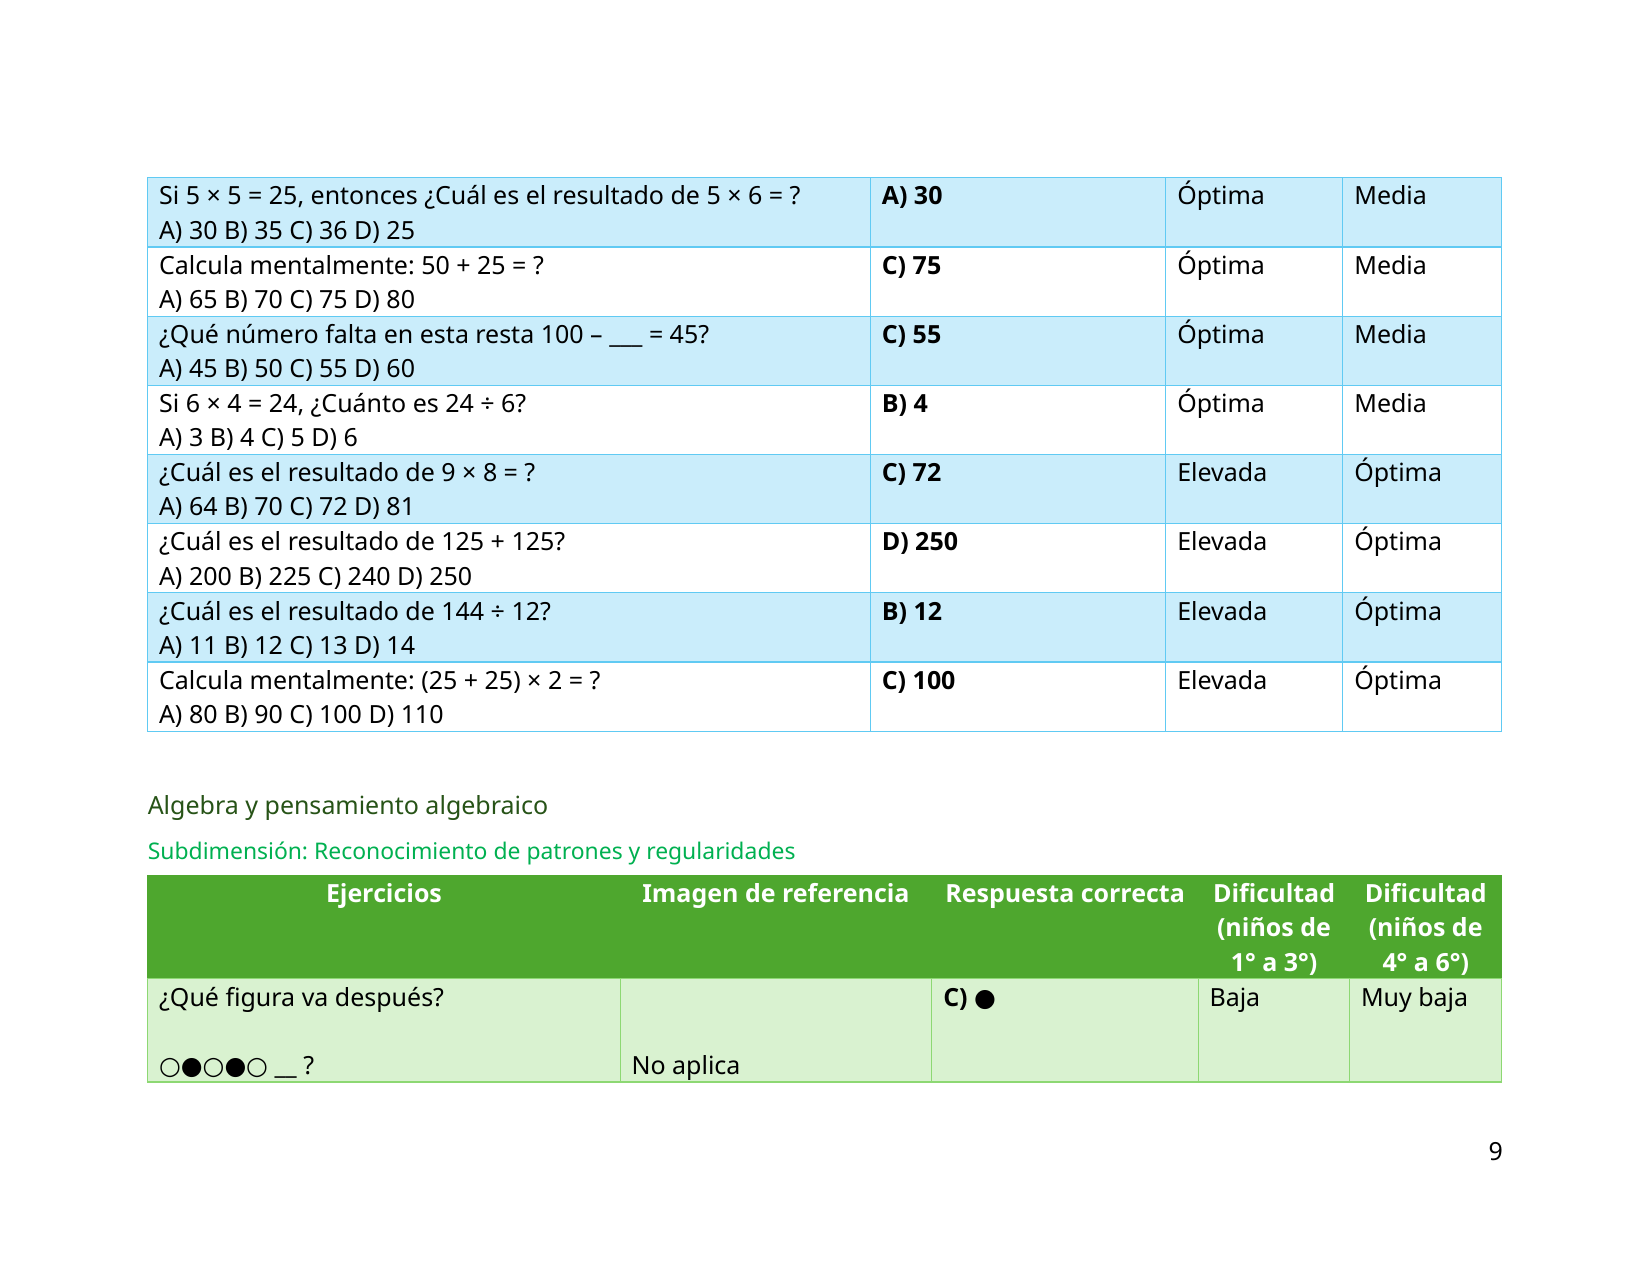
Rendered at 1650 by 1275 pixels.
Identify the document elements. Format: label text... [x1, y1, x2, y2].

table_header Imagen de referencia [621, 876, 931, 978]
subtitle Algebra y pensamiento algebraico [148, 787, 1502, 821]
table_cell Elevada [1166, 663, 1342, 731]
table_cell Elevada [1166, 593, 1342, 661]
table_cell Elevada [1166, 455, 1342, 523]
table_cell C) 75 [871, 248, 1165, 316]
table_cell Media [1343, 178, 1501, 246]
table_cell A) 30 [871, 178, 1165, 246]
table_cell ¿Qué número falta en esta resta 100 – ___ = 45? A) 45 B) 50 C) 55 D) 60 [148, 317, 870, 385]
table_cell C) 72 [871, 455, 1165, 523]
table_cell Óptima [1166, 178, 1342, 246]
table_cell ¿Cuál es el resultado de 144 ÷ 12? A) 11 B) 12 C) 13 D) 14 [148, 593, 870, 661]
table_cell Óptima [1343, 524, 1501, 592]
table_cell No aplica [621, 979, 931, 1081]
table_cell Elevada [1166, 524, 1342, 592]
subtitle Subdimensión: Reconocimiento de patrones y regularidades [148, 835, 1502, 866]
table_cell Si 6 × 4 = 24, ¿Cuánto es 24 ÷ 6? A) 3 B) 4 C) 5 D) 6 [148, 386, 870, 454]
table_cell Muy baja [1350, 979, 1501, 1081]
table_cell C) 55 [871, 317, 1165, 385]
table_header Dificultad (niños de 1° a 3°) [1199, 876, 1349, 978]
table_cell C) ● [932, 979, 1198, 1081]
table_cell Media [1343, 386, 1501, 454]
table_cell ¿Qué figura va después? ○●○●○ __ ? [148, 979, 620, 1081]
table_cell Óptima [1343, 593, 1501, 661]
table_cell Baja [1199, 979, 1349, 1081]
table_cell Óptima [1166, 317, 1342, 385]
table_cell Óptima [1166, 248, 1342, 316]
table_cell Si 5 × 5 = 25, entonces ¿Cuál es el resultado de 5 × 6 = ? A) 30 B) 35 C) 36 D) 25 [148, 178, 870, 246]
table_cell B) 12 [871, 593, 1165, 661]
table_cell Calcula mentalmente: 50 + 25 = ? A) 65 B) 70 C) 75 D) 80 [148, 248, 870, 316]
table_cell Óptima [1343, 663, 1501, 731]
table_cell ¿Cuál es el resultado de 9 × 8 = ? A) 64 B) 70 C) 72 D) 81 [148, 455, 870, 523]
table_header Dificultad (niños de 4° a 6°) [1350, 876, 1501, 978]
table_cell Óptima [1343, 455, 1501, 523]
table_cell Media [1343, 248, 1501, 316]
table_cell C) 100 [871, 663, 1165, 731]
table_cell Media [1343, 317, 1501, 385]
table_header Ejercicios [148, 876, 620, 978]
table_cell Calcula mentalmente: (25 + 25) × 2 = ? A) 80 B) 90 C) 100 D) 110 [148, 663, 870, 731]
table_header Respuesta correcta [932, 876, 1198, 978]
table_cell Óptima [1166, 386, 1342, 454]
table_cell D) 250 [871, 524, 1165, 592]
table_cell B) 4 [871, 386, 1165, 454]
table_cell ¿Cuál es el resultado de 125 + 125? A) 200 B) 225 C) 240 D) 250 [148, 524, 870, 592]
